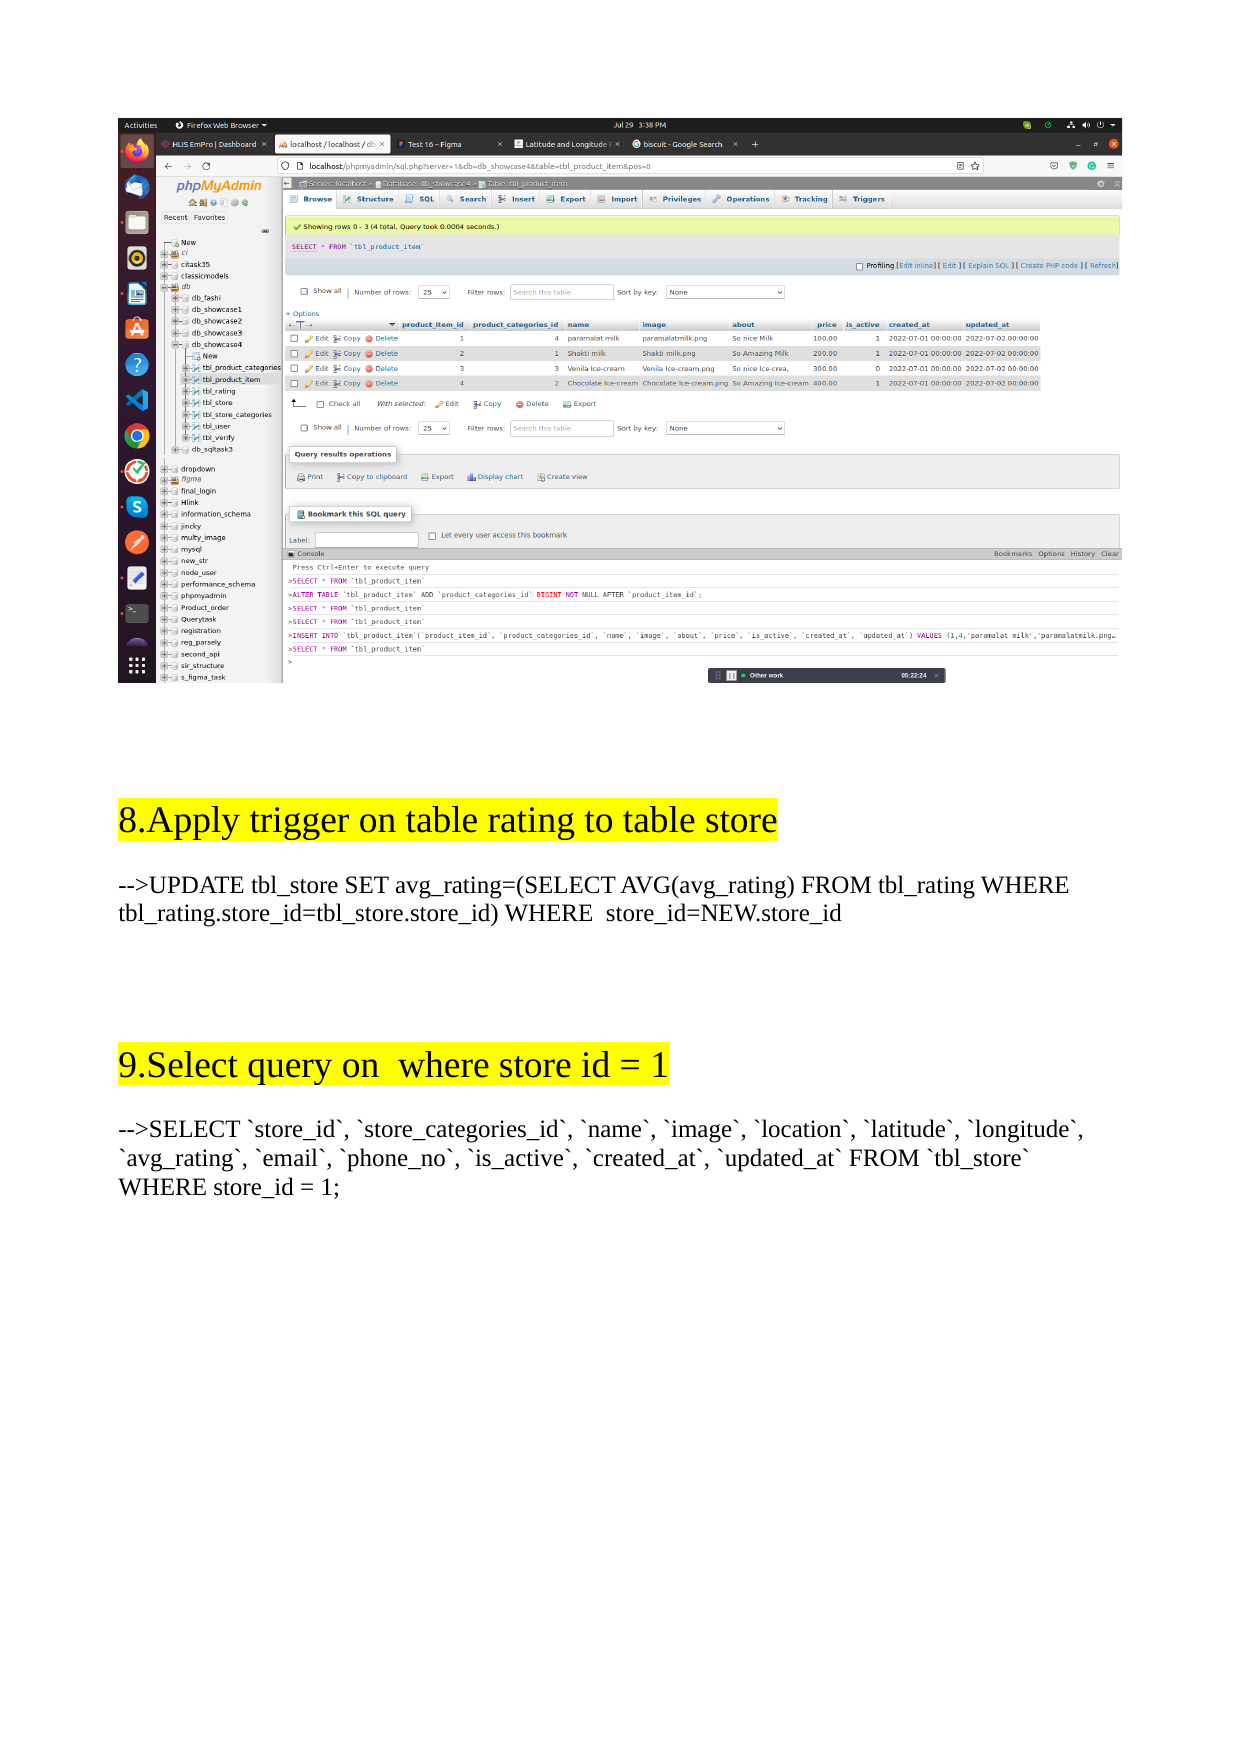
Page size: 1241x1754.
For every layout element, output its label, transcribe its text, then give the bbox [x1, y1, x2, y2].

text -->SELECT `store_id`, `store_categories_id`, `name`, `image`, `location`, `latitude`, `longitude`, `avg_rating`, `email`, `phone_no`, `is_active`, `created_at`, `updated_at` FROM `tbl_store` WHERE store_id = 1; [118, 1114, 1122, 1200]
text 9.Select query on where store id = 1 [118, 1042, 1122, 1085]
text 8.Apply trigger on table rating to table store [118, 798, 1122, 841]
text -->UPDATE tbl_store SET avg_rating=(SELECT AVG(avg_rating) FROM tbl_rating WHERE tbl_rating.store_id=tbl_store.store_id) WHERE store_id=NEW.store_id [118, 870, 1122, 927]
picture [118, 118, 1123, 683]
